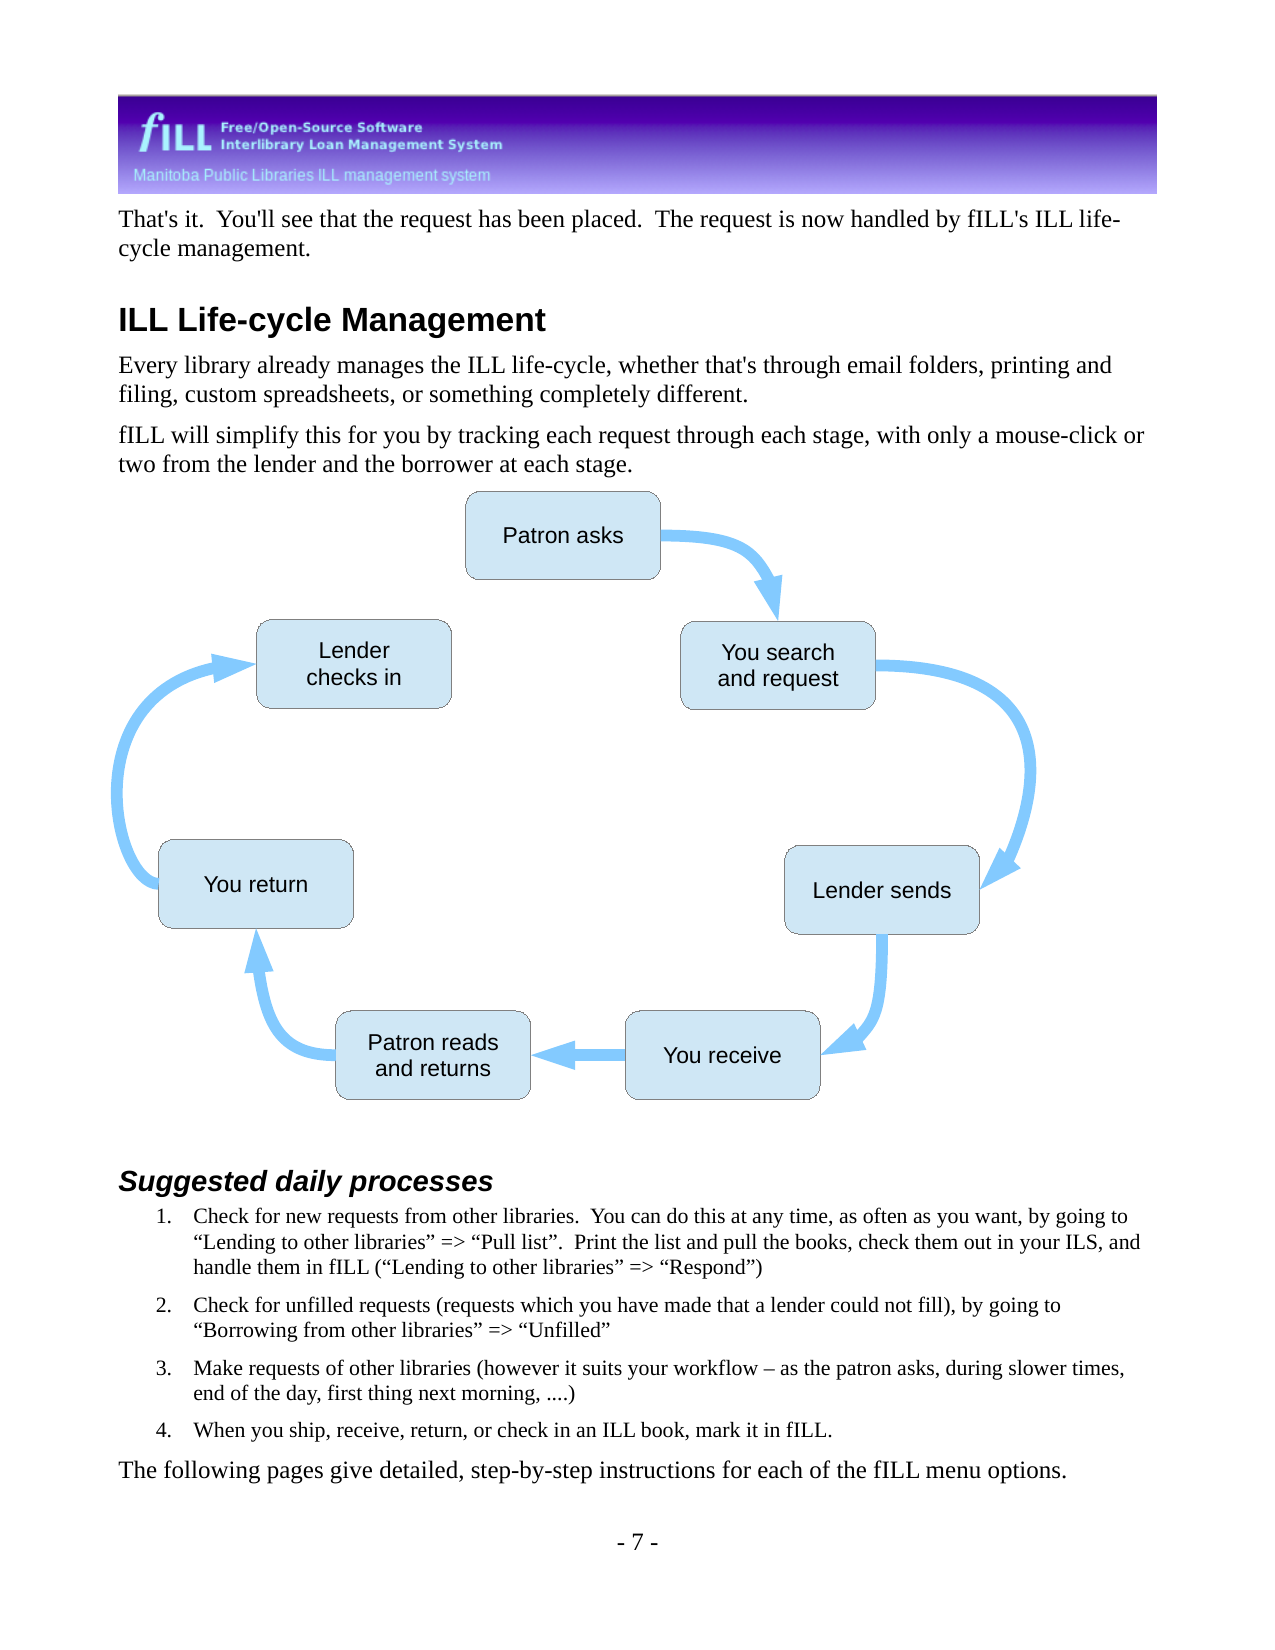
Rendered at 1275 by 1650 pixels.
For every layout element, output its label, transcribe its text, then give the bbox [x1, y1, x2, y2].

subtitle ILL Life-cycle Management [118, 299, 1157, 338]
text The following pages give detailed, step-by-step instructions for each of the fILL menu options. [118, 1455, 1157, 1484]
text fILL will simplify this for you by tracking each request through each stage, with only a mouse-click or two from the lender and the borrower at each stage. [118, 421, 1157, 478]
subtitle Suggested daily processes [118, 1163, 1157, 1197]
list Check for unfilled requests (requests which you have made that a lender could not fill), by going to “Borrowing from other libraries” => “Unfilled” [156, 1292, 1157, 1342]
picture [118, 94, 1157, 194]
text Every library already manages the ILL life-cycle, whether that's through email folders, printing and filing, custom spreadsheets, or something completely different. [118, 351, 1157, 408]
list Make requests of other libraries (however it suits your workflow – as the patron asks, during slower times, end of the day, first thing next morning, ....) [156, 1354, 1157, 1405]
list Check for new requests from other libraries. You can do this at any time, as often as you want, by going to “Lending to other libraries” => “Pull list”. Print the list and pull the books, check them out in your ILS, and handle them in fILL (“Lending to other libraries” => “Respond”) [156, 1203, 1157, 1279]
list When you ship, receive, return, or check in an ILL book, mark it in fILL. [156, 1417, 1157, 1443]
text That's it. You'll see that the request has been placed. The request is now handled by fILL's ILL life-cycle management. [118, 204, 1157, 262]
